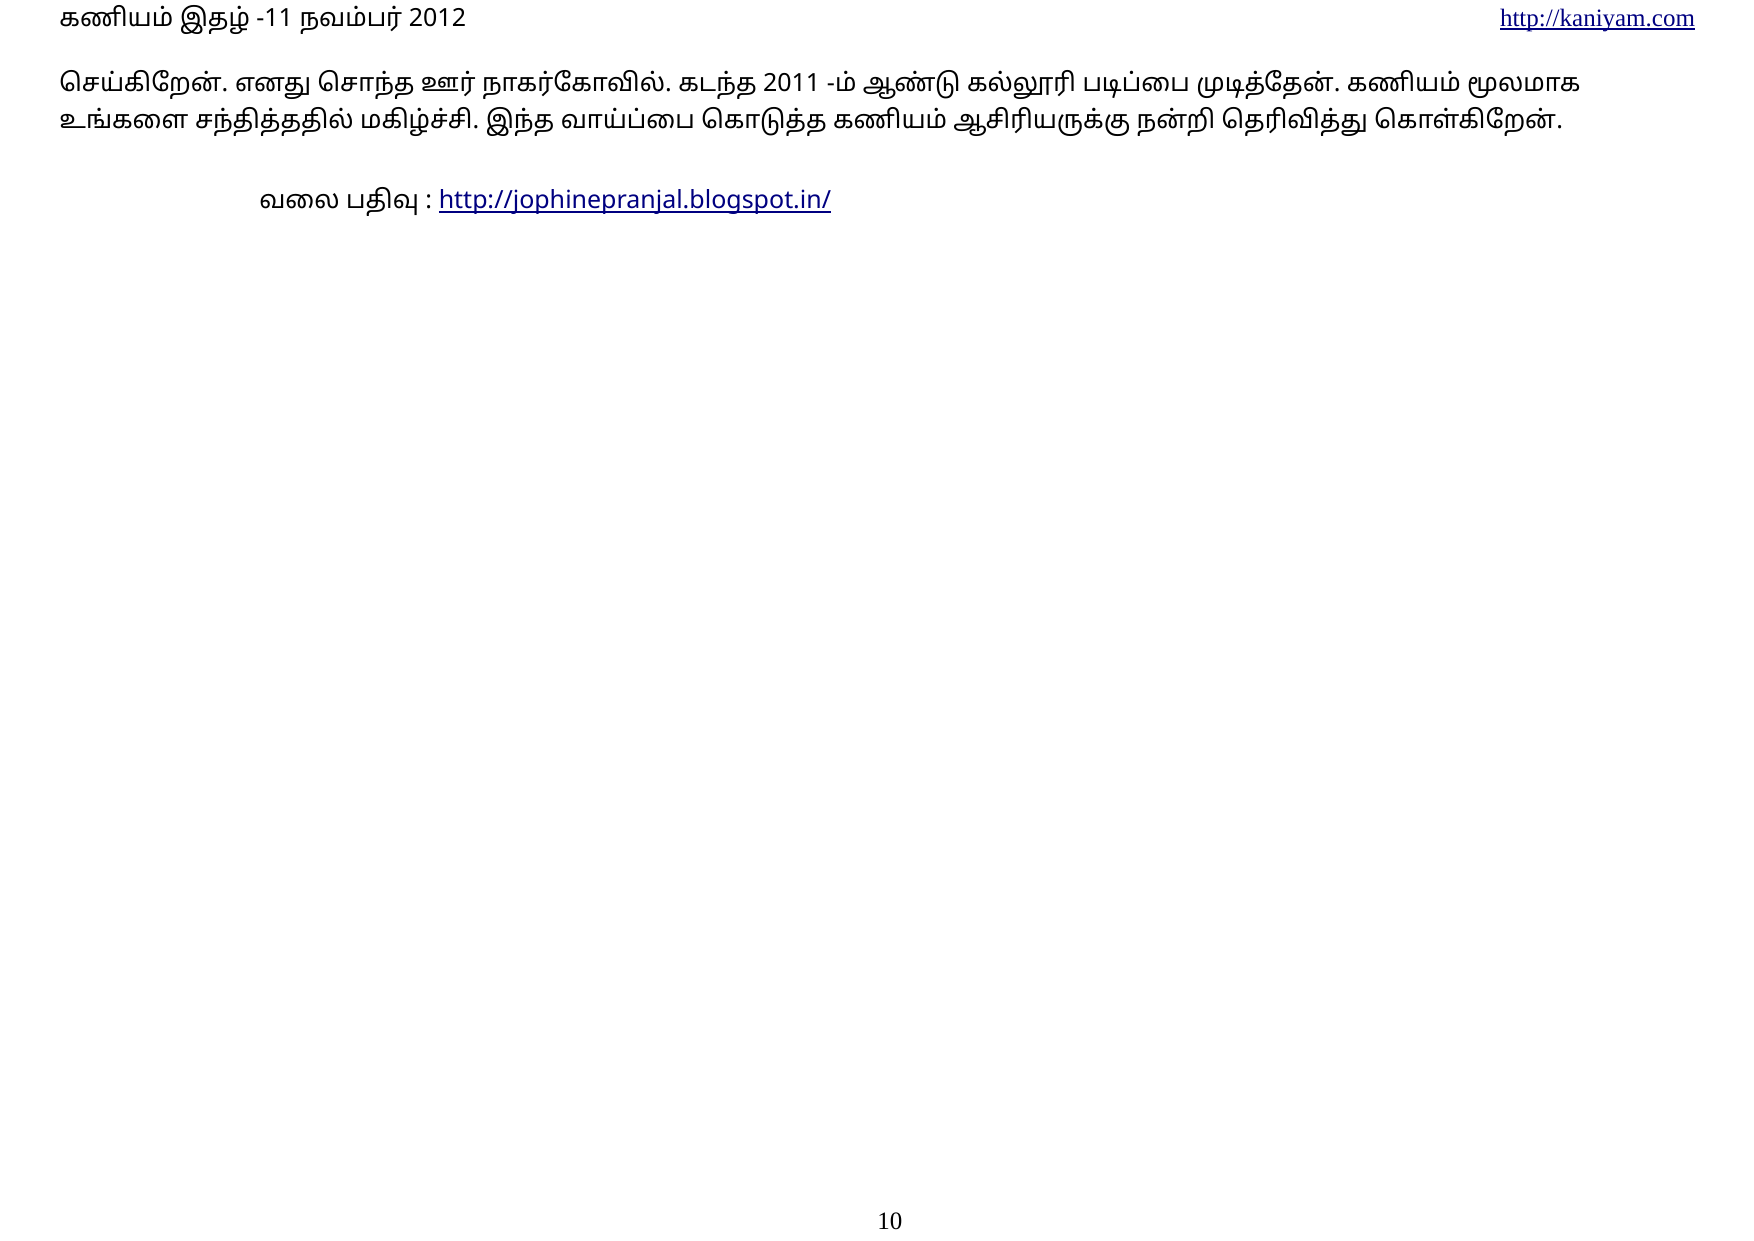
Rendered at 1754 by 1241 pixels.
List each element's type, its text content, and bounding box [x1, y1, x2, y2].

text வலை பதிவு : http://jophinepranjal.blogspot.in/ [176, 182, 1695, 218]
text செய்கிறேன். எனது சொந்த ஊர் நாகர்கோவில். கடந்த 2011 -ம் ஆண்டு கல்லூரி படிப்பை முடித்தேன். கணியம் மூலமாக உங்களை சந்தித்ததில் மகிழ்ச்சி. இந்த வாய்ப்பை கொடுத்த கணியம் ஆசிரியருக்கு நன்றி தெரிவித்து கொள்கிறேன். [59, 64, 1695, 138]
